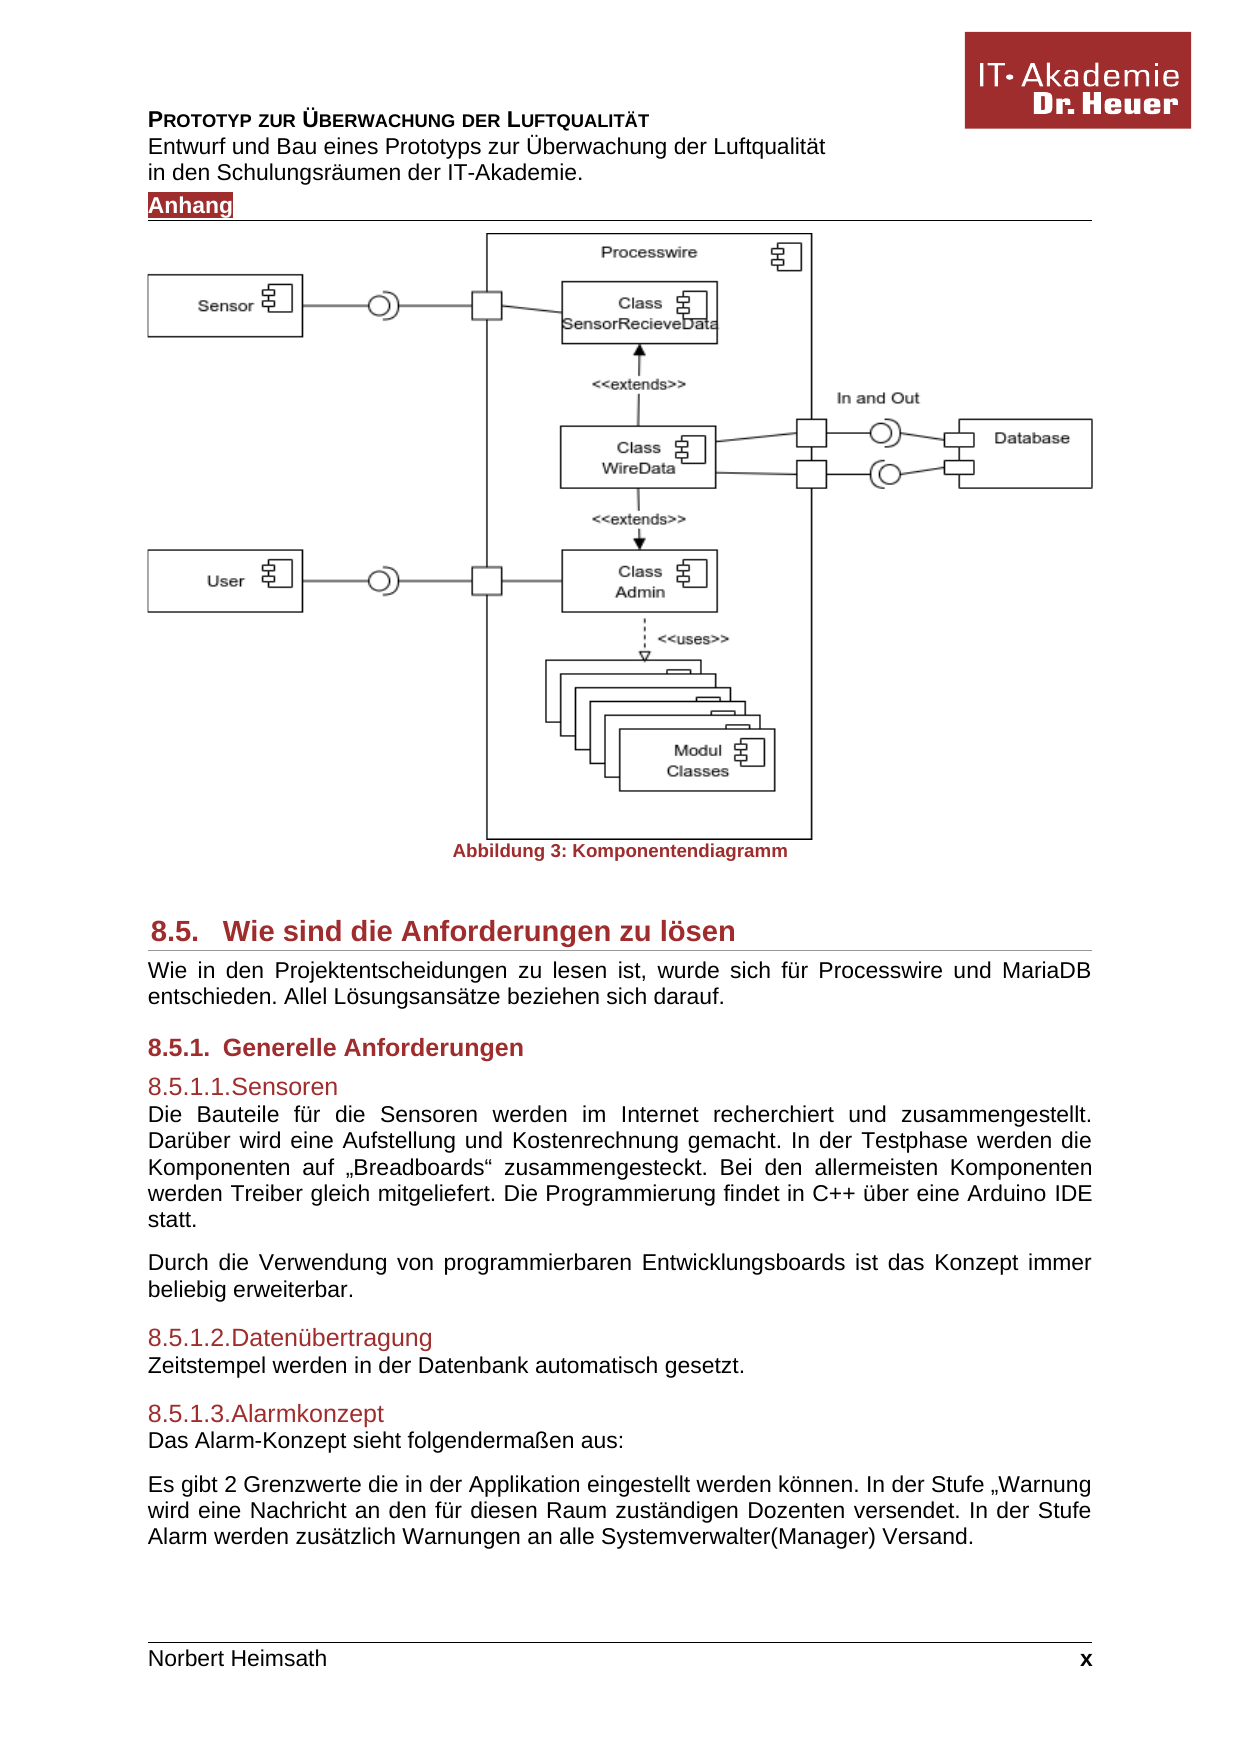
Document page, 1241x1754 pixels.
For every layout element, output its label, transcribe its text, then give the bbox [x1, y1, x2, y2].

text Das Alarm-Konzept sieht folgendermaßen aus: [148, 1427, 1092, 1454]
text Es gibt 2 Grenzwerte die in der Applikation eingestellt werden können. In der Stufe „Warnung wird eine Nachricht an den für diesen Raum zuständigen Dozenten versendet. In der Stufe Alarm werden zusätzlich Warnungen an alle Systemverwalter(Manager) Versand. [148, 1471, 1092, 1549]
text Zeitstempel werden in der Datenbank automatisch gesetzt. [148, 1352, 1092, 1378]
picture [147, 233, 1093, 840]
text Durch die Verwendung von programmierbaren Entwicklungsboards ist das Konzept immer beliebig erweiterbar. [148, 1249, 1092, 1302]
subtitle Sensoren [148, 1072, 1092, 1101]
subtitle Datenübertragung [148, 1323, 1092, 1352]
subtitle Alarmkonzept [148, 1399, 1092, 1427]
text Die Bauteile für die Sensoren werden im Internet recherchiert und zusammengestellt. Darüber wird eine Aufstellung und Kostenrechnung gemacht. In der Testphase werden die Komponenten auf „Breadboards“ zusammengesteckt. Bei den allermeisten Komponenten werden Treiber gleich mitgeliefert. Die Programmierung findet in C++ über eine Arduino IDE statt. [148, 1101, 1092, 1233]
text Abbildung 3: Komponentendiagramm [148, 840, 1092, 861]
text Wie in den Projektentscheidungen zu lesen ist, wurde sich für Processwire und MariaDB entschieden. Allel Lösungsansätze beziehen sich darauf. [148, 957, 1092, 1009]
subtitle Wie sind die Anforderungen zu lösen [148, 911, 1092, 950]
subtitle Generelle Anforderungen [148, 1033, 1092, 1061]
